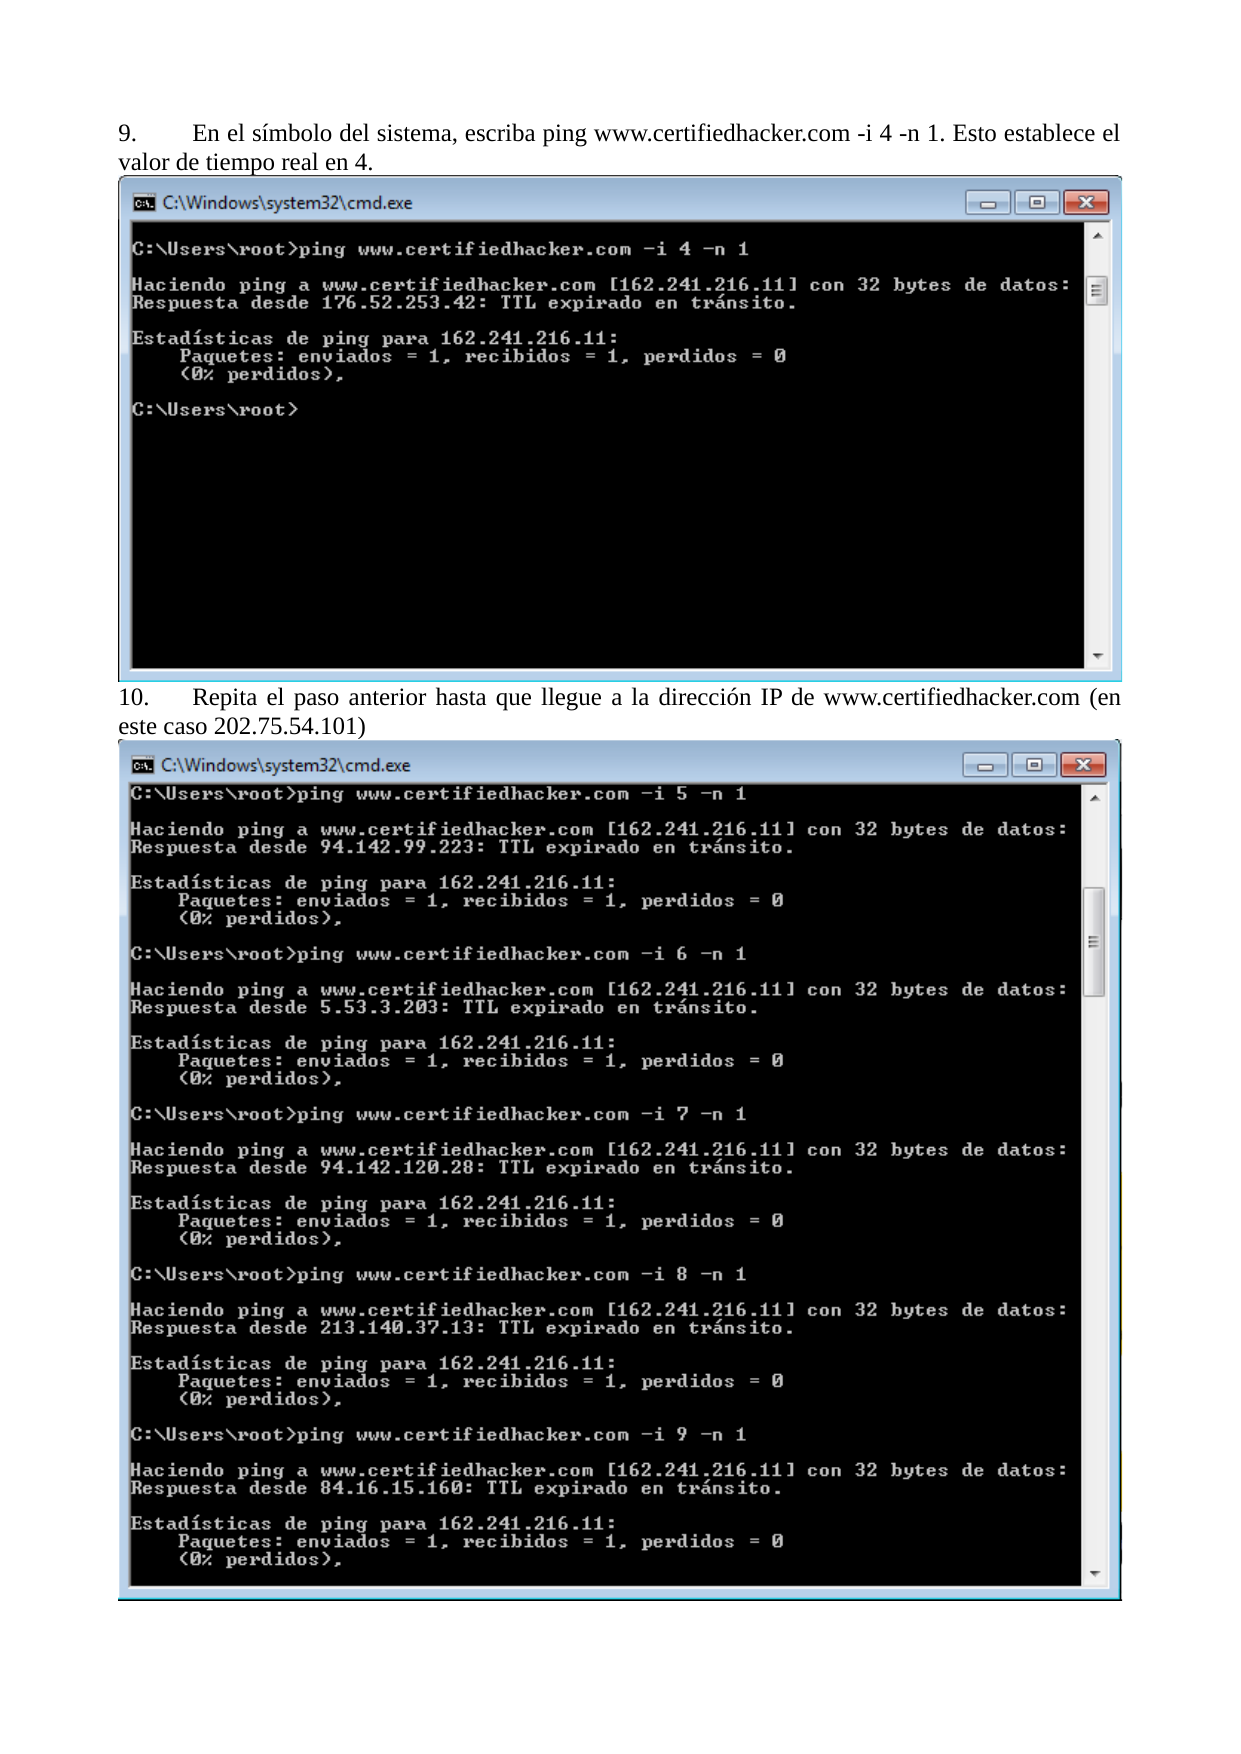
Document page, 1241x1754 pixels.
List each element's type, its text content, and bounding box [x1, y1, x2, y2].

text 10. Repita el paso anterior hasta que llegue a la dirección IP de www.certifiedhacker.com (en este caso 202.75.54.101) [118, 682, 1122, 739]
text 9. En el símbolo del sistema, escriba ping www.certifiedhacker.com -i 4 -n 1. Esto establece el valor de tiempo real en 4. [118, 118, 1122, 175]
picture [118, 739, 1123, 1601]
picture [118, 175, 1123, 682]
